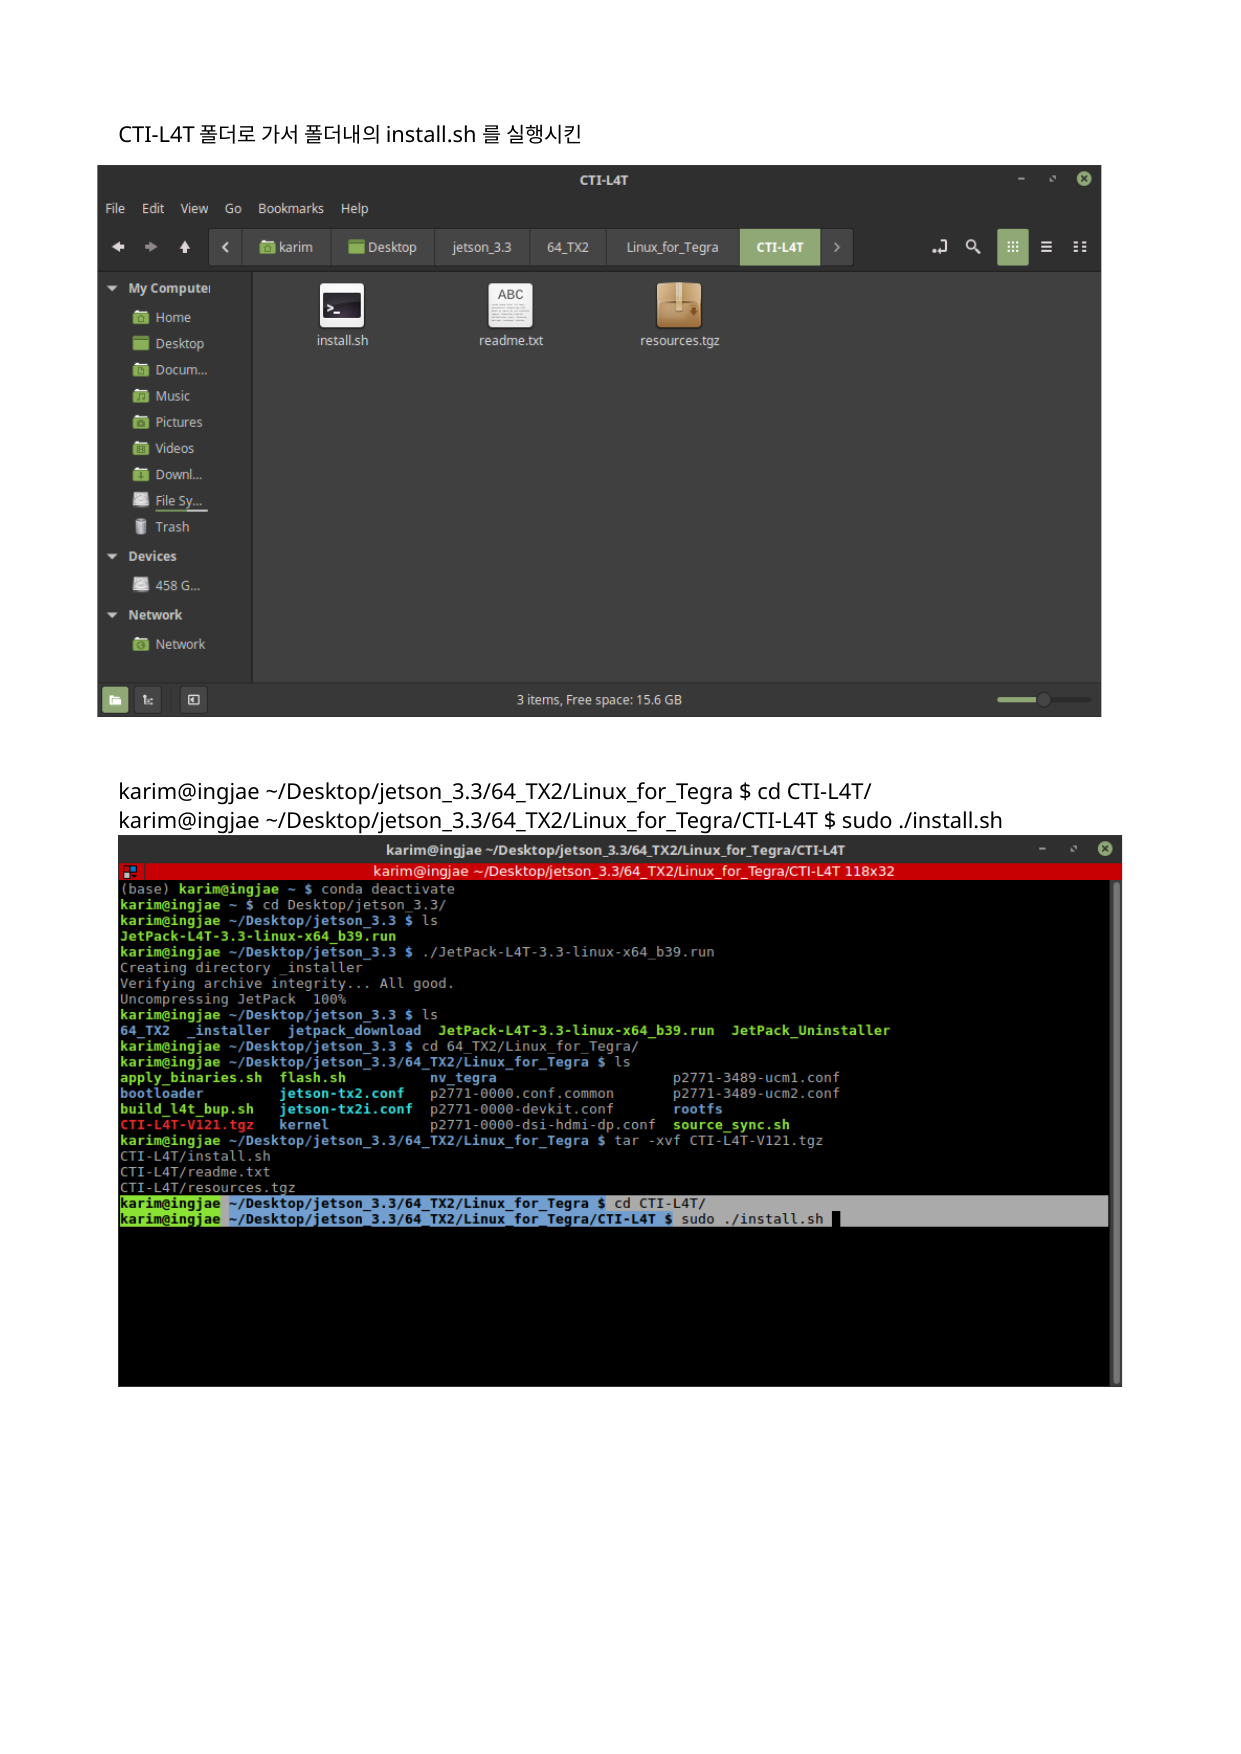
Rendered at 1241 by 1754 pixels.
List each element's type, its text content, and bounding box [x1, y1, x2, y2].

text CTI-L4T폴더로 가서 폴더내의 install.sh 를 실행시킨 [118, 118, 1122, 149]
text karim@ingjae ~/Desktop/jetson_3.3/64_TX2/Linux_for_Tegra/CTI-L4T $ sudo ./install.sh [118, 806, 1122, 835]
picture [118, 835, 1123, 1387]
picture [97, 165, 1102, 717]
text karim@ingjae ~/Desktop/jetson_3.3/64_TX2/Linux_for_Tegra $ cd CTI-L4T/ [118, 776, 1122, 806]
